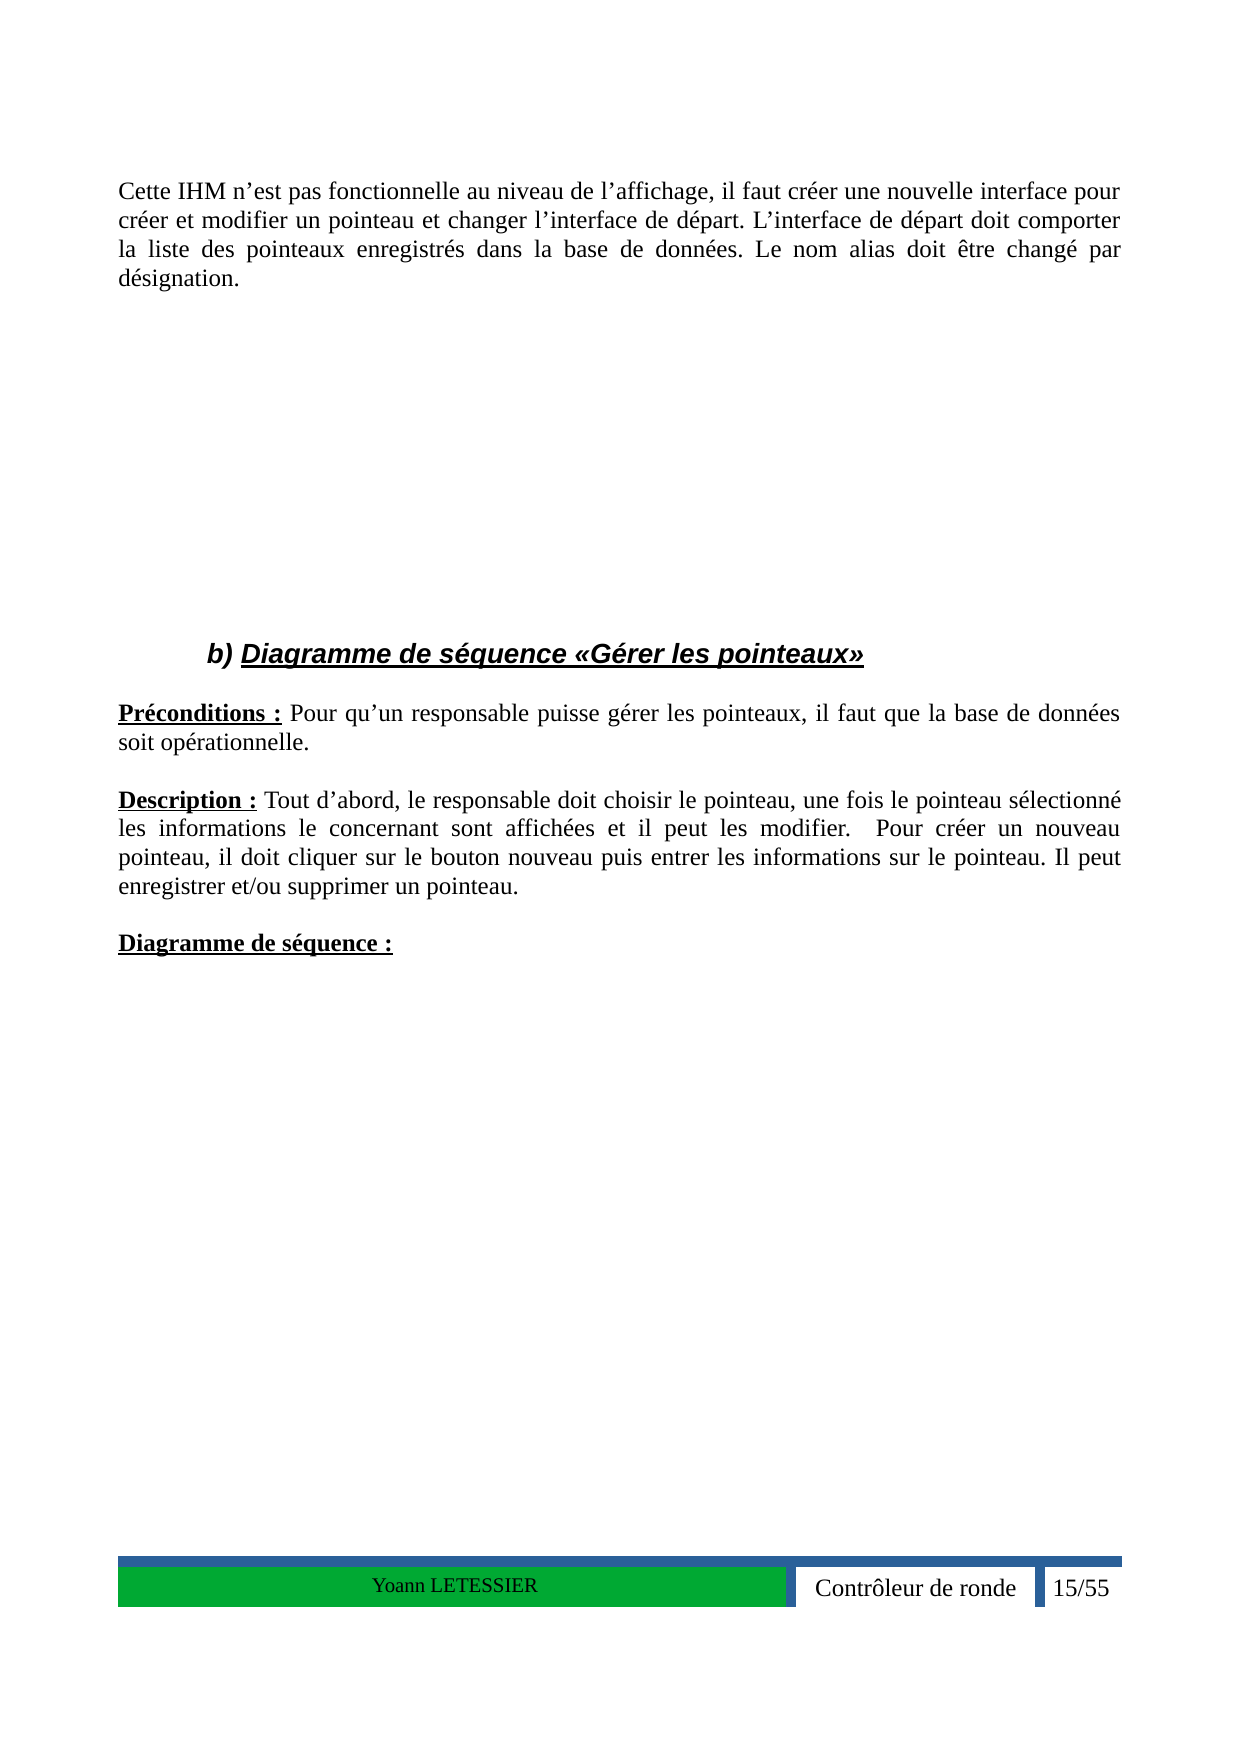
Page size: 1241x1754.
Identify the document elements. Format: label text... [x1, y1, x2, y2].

subtitle Diagramme de séquence «Gérer les pointeaux» [118, 637, 1122, 669]
text Cette IHM n’est pas fonctionnelle au niveau de l’affichage, il faut créer une nouvelle interface pour créer et modifier un pointeau et changer l’interface de départ. L’interface de départ doit comporter la liste des pointeaux enregistrés dans la base de données. Le nom alias doit être changé par désignation. [118, 176, 1122, 291]
text Préconditions : Pour qu’un responsable puisse gérer les pointeaux, il faut que la base de données soit opérationnelle. [118, 698, 1122, 756]
text Description : Tout d’abord, le responsable doit choisir le pointeau, une fois le pointeau sélectionné les informations le concernant sont affichées et il peut les modifier. Pour créer un nouveau pointeau, il doit cliquer sur le bouton nouveau puis entrer les informations sur le pointeau. Il peut enregistrer et/ou supprimer un pointeau. [118, 785, 1122, 900]
text Diagramme de séquence : [118, 928, 1122, 957]
